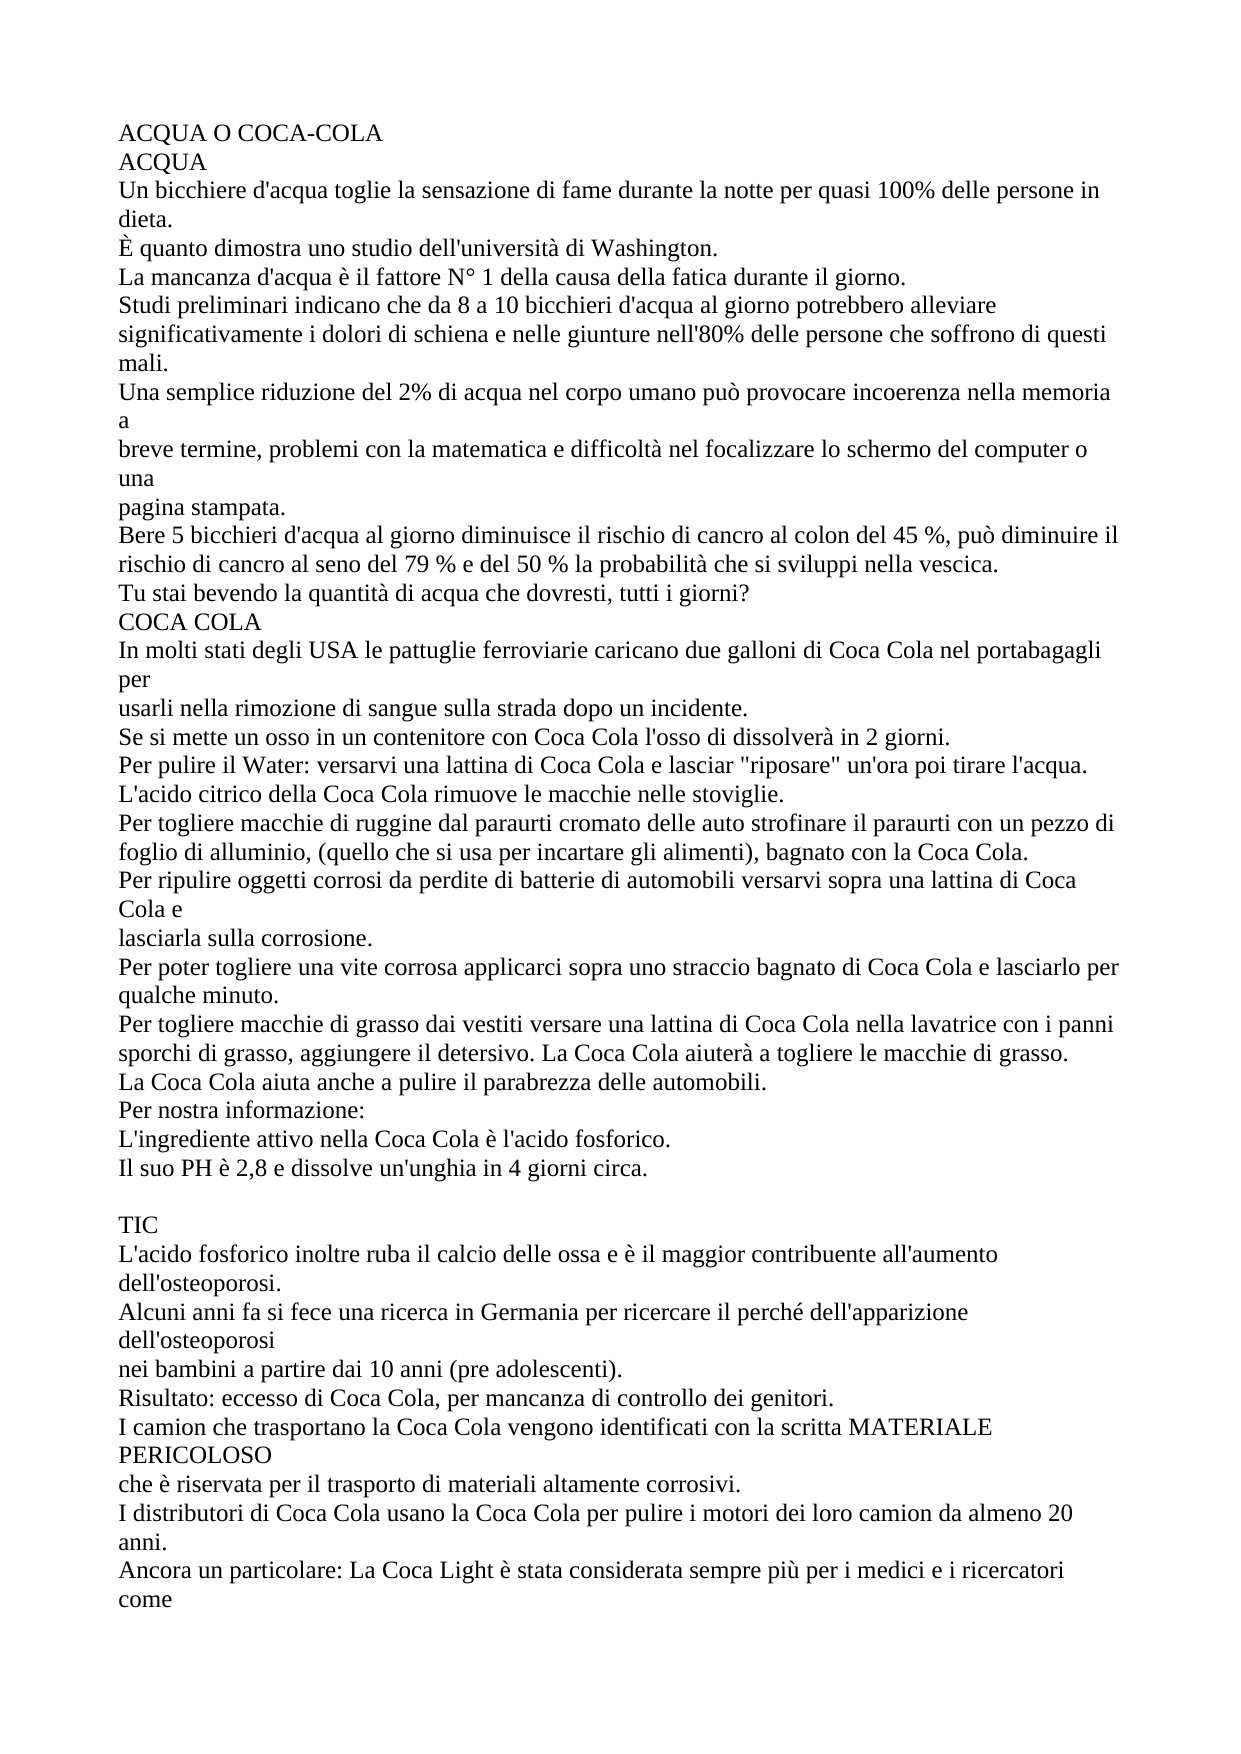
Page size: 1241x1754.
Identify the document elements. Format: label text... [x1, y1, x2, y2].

text Per nostra informazione: [118, 1096, 1122, 1124]
text COCA COLA [118, 607, 1122, 636]
text Bere 5 bicchieri d'acqua al giorno diminuisce il rischio di cancro al colon del 45 %, può diminuire il [118, 521, 1122, 549]
text pagina stampata. [118, 492, 1122, 521]
text L'ingrediente attivo nella Coca Cola è l'acido fosforico. [118, 1124, 1122, 1153]
text significativamente i dolori di schiena e nelle giunture nell'80% delle persone che soffrono di questi [118, 319, 1122, 348]
text I distributori di Coca Cola usano la Coca Cola per pulire i motori dei loro camion da almeno 20 anni. [118, 1498, 1122, 1556]
text Alcuni anni fa si fece una ricerca in Germania per ricercare il perché dell'apparizione dell'osteoporosi [118, 1297, 1122, 1354]
text Studi preliminari indicano che da 8 a 10 bicchieri d'acqua al giorno potrebbero alleviare [118, 291, 1122, 319]
text lasciarla sulla corrosione. [118, 923, 1122, 952]
text Tu stai bevendo la quantità di acqua che dovresti, tutti i giorni? [118, 578, 1122, 607]
text nei bambini a partire dai 10 anni (pre adolescenti). [118, 1354, 1122, 1383]
text Per poter togliere una vite corrosa applicarci sopra uno straccio bagnato di Coca Cola e lasciarlo per [118, 952, 1122, 981]
text La mancanza d'acqua è il fattore N° 1 della causa della fatica durante il giorno. [118, 262, 1122, 291]
text TIC [118, 1211, 1122, 1239]
text L'acido citrico della Coca Cola rimuove le macchie nelle stoviglie. [118, 779, 1122, 808]
text Un bicchiere d'acqua toglie la sensazione di fame durante la notte per quasi 100% delle persone in dieta. [118, 176, 1122, 233]
text I camion che trasportano la Coca Cola vengono identificati con la scritta MATERIALE PERICOLOSO [118, 1412, 1122, 1469]
text foglio di alluminio, (quello che si usa per incartare gli alimenti), bagnato con la Coca Cola. [118, 837, 1122, 866]
text qualche minuto. [118, 981, 1122, 1009]
text Per togliere macchie di grasso dai vestiti versare una lattina di Coca Cola nella lavatrice con i panni [118, 1009, 1122, 1038]
text L'acido fosforico inoltre ruba il calcio delle ossa e è il maggior contribuente all'aumento [118, 1239, 1122, 1268]
text che è riservata per il trasporto di materiali altamente corrosivi. [118, 1469, 1122, 1498]
text Per togliere macchie di ruggine dal paraurti cromato delle auto strofinare il paraurti con un pezzo di [118, 808, 1122, 837]
text ACQUA O COCA-COLA [118, 118, 1122, 147]
text breve termine, problemi con la matematica e difficoltà nel focalizzare lo schermo del computer o una [118, 434, 1122, 492]
text dell'osteoporosi. [118, 1268, 1122, 1297]
text usarli nella rimozione di sangue sulla strada dopo un incidente. [118, 693, 1122, 722]
text In molti stati degli USA le pattuglie ferroviarie caricano due galloni di Coca Cola nel portabagagli per [118, 636, 1122, 693]
text ACQUA [118, 147, 1122, 176]
text Il suo PH è 2,8 e dissolve un'unghia in 4 giorni circa. [118, 1153, 1122, 1182]
text Se si mette un osso in un contenitore con Coca Cola l'osso di dissolverà in 2 giorni. [118, 722, 1122, 751]
text sporchi di grasso, aggiungere il detersivo. La Coca Cola aiuterà a togliere le macchie di grasso. [118, 1038, 1122, 1067]
text Per ripulire oggetti corrosi da perdite di batterie di automobili versarvi sopra una lattina di Coca Cola e [118, 866, 1122, 923]
text È quanto dimostra uno studio dell'università di Washington. [118, 233, 1122, 262]
text rischio di cancro al seno del 79 % e del 50 % la probabilità che si sviluppi nella vescica. [118, 549, 1122, 578]
text Una semplice riduzione del 2% di acqua nel corpo umano può provocare incoerenza nella memoria a [118, 377, 1122, 434]
text Risultato: eccesso di Coca Cola, per mancanza di controllo dei genitori. [118, 1383, 1122, 1412]
text Per pulire il Water: versarvi una lattina di Coca Cola e lasciar "riposare" un'ora poi tirare l'acqua. [118, 751, 1122, 779]
text La Coca Cola aiuta anche a pulire il parabrezza delle automobili. [118, 1067, 1122, 1096]
text Ancora un particolare: La Coca Light è stata considerata sempre più per i medici e i ricercatori come [118, 1556, 1122, 1613]
text mali. [118, 348, 1122, 377]
